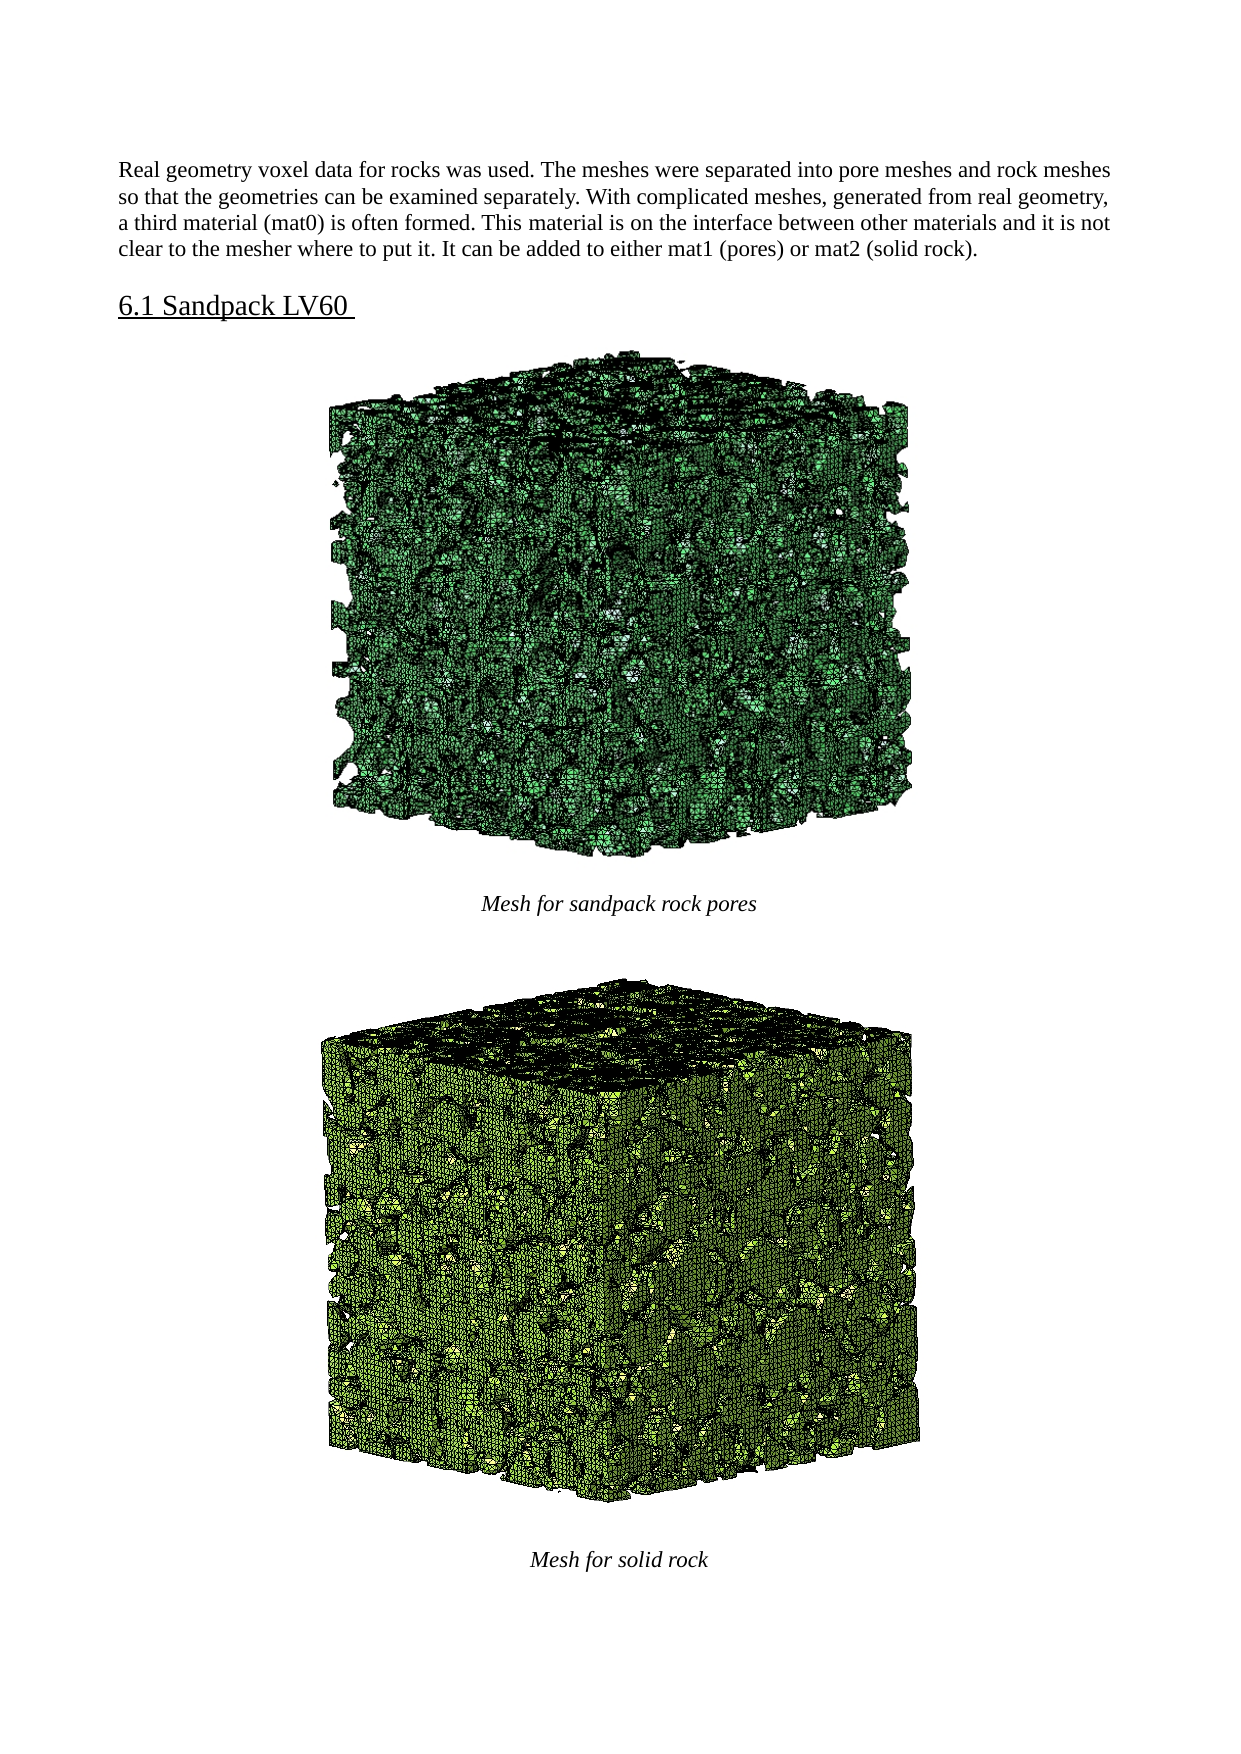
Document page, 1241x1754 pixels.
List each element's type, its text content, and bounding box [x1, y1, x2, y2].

text Real geometry voxel data for rocks was used. The meshes were separated into pore meshes and rock meshes so that the geometries can be examined separately. With complicated meshes, generated from real geometry, a third material (mat0) is often formed. This material is on the interface between other materials and it is not clear to the mesher where to put it. It can be added to either mat1 (pores) or mat2 (solid rock). [118, 156, 1122, 262]
picture [292, 947, 948, 1533]
text Mesh for sandpack rock pores [118, 889, 1122, 916]
picture [293, 323, 947, 888]
text Mesh for solid rock [118, 1546, 1122, 1572]
text 6.1 Sandpack LV60 [118, 288, 1122, 322]
